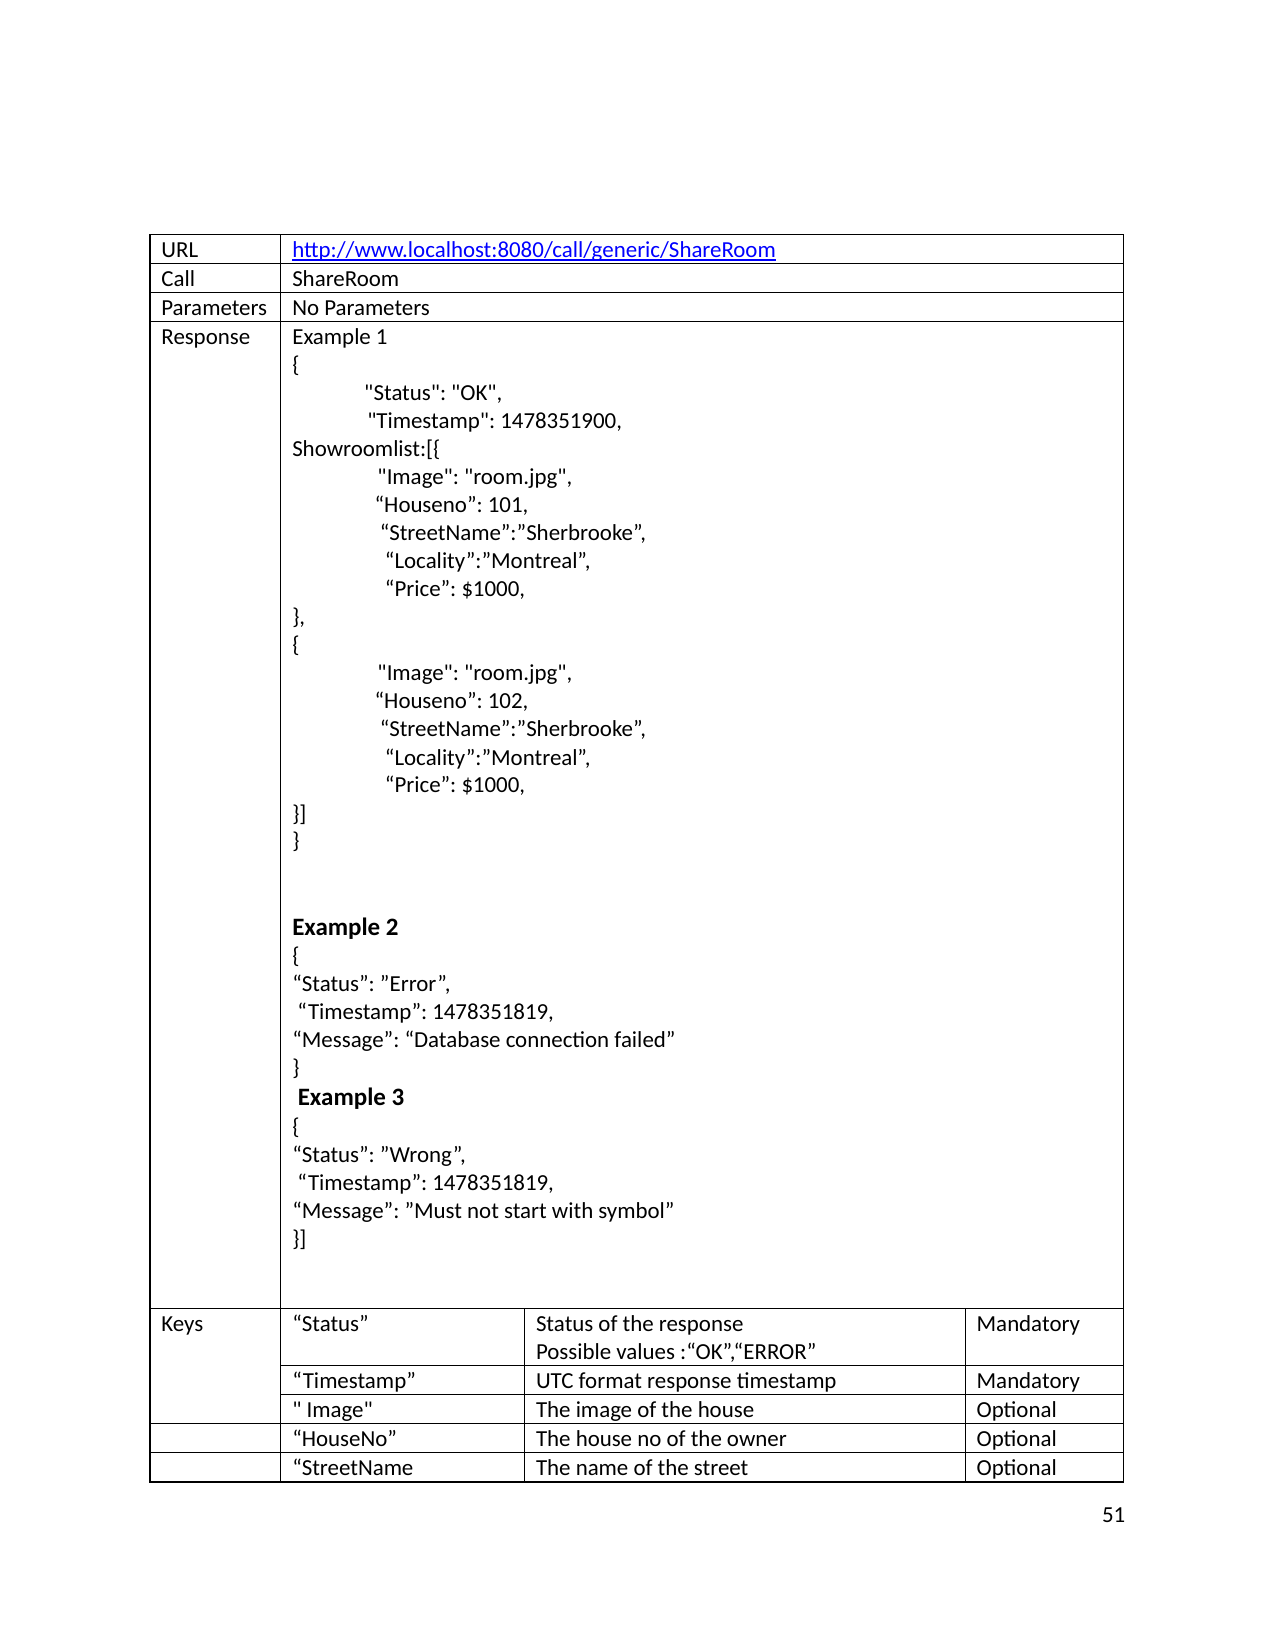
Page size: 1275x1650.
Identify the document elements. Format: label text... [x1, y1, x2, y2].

table_cell ShareRoom [281, 264, 1123, 292]
table_header URL [151, 235, 280, 263]
table_cell Response [151, 322, 280, 1308]
table_cell The image of the house [525, 1395, 965, 1423]
table_cell Optional [966, 1395, 1123, 1423]
table_cell “HouseNo” [281, 1424, 524, 1452]
table_cell Mandatory [966, 1366, 1123, 1394]
table_cell [151, 1453, 280, 1481]
table_cell Status of the response Possible values :“OK”,“ERROR” [525, 1309, 965, 1365]
table_cell [151, 1424, 280, 1452]
table_cell Example 1 { "Status": "OK", "Timestamp": 1478351900, Showroomlist:[{ "Image": "room.jpg", “Houseno”: 101, “StreetName”:”Sherbrooke”, “Locality”:”Montreal”, “Price”: $1000, }, { "Image": "room.jpg", “Houseno”: 102, “StreetName”:”Sherbrooke”, “Locality”:”Montreal”, “Price”: $1000, }] } Example 2 { “Status”: ”Error”, “Timestamp”: 1478351819, “Message”: “Database connection failed” } Example 3 { “Status”: ”Wrong”, “Timestamp”: 1478351819, “Message”: ”Must not start with symbol” }] [281, 322, 1123, 1308]
table_cell " Image" [281, 1395, 524, 1423]
table_cell Call [151, 264, 280, 292]
table_cell “StreetName [281, 1453, 524, 1481]
table_header http://www.localhost:8080/call/generic/ShareRoom [281, 235, 1123, 263]
table_cell Parameters [151, 293, 280, 321]
table_cell No Parameters [281, 293, 1123, 321]
table_cell Keys [151, 1309, 280, 1423]
table_cell UTC format response timestamp [525, 1366, 965, 1394]
table_cell Mandatory [966, 1309, 1123, 1365]
table_cell “Status” [281, 1309, 524, 1365]
table_cell “Timestamp” [281, 1366, 524, 1394]
table_cell Optional [966, 1424, 1123, 1452]
table_cell Optional [966, 1453, 1123, 1481]
table_cell The house no of the owner [525, 1424, 965, 1452]
table_cell The name of the street [525, 1453, 965, 1481]
